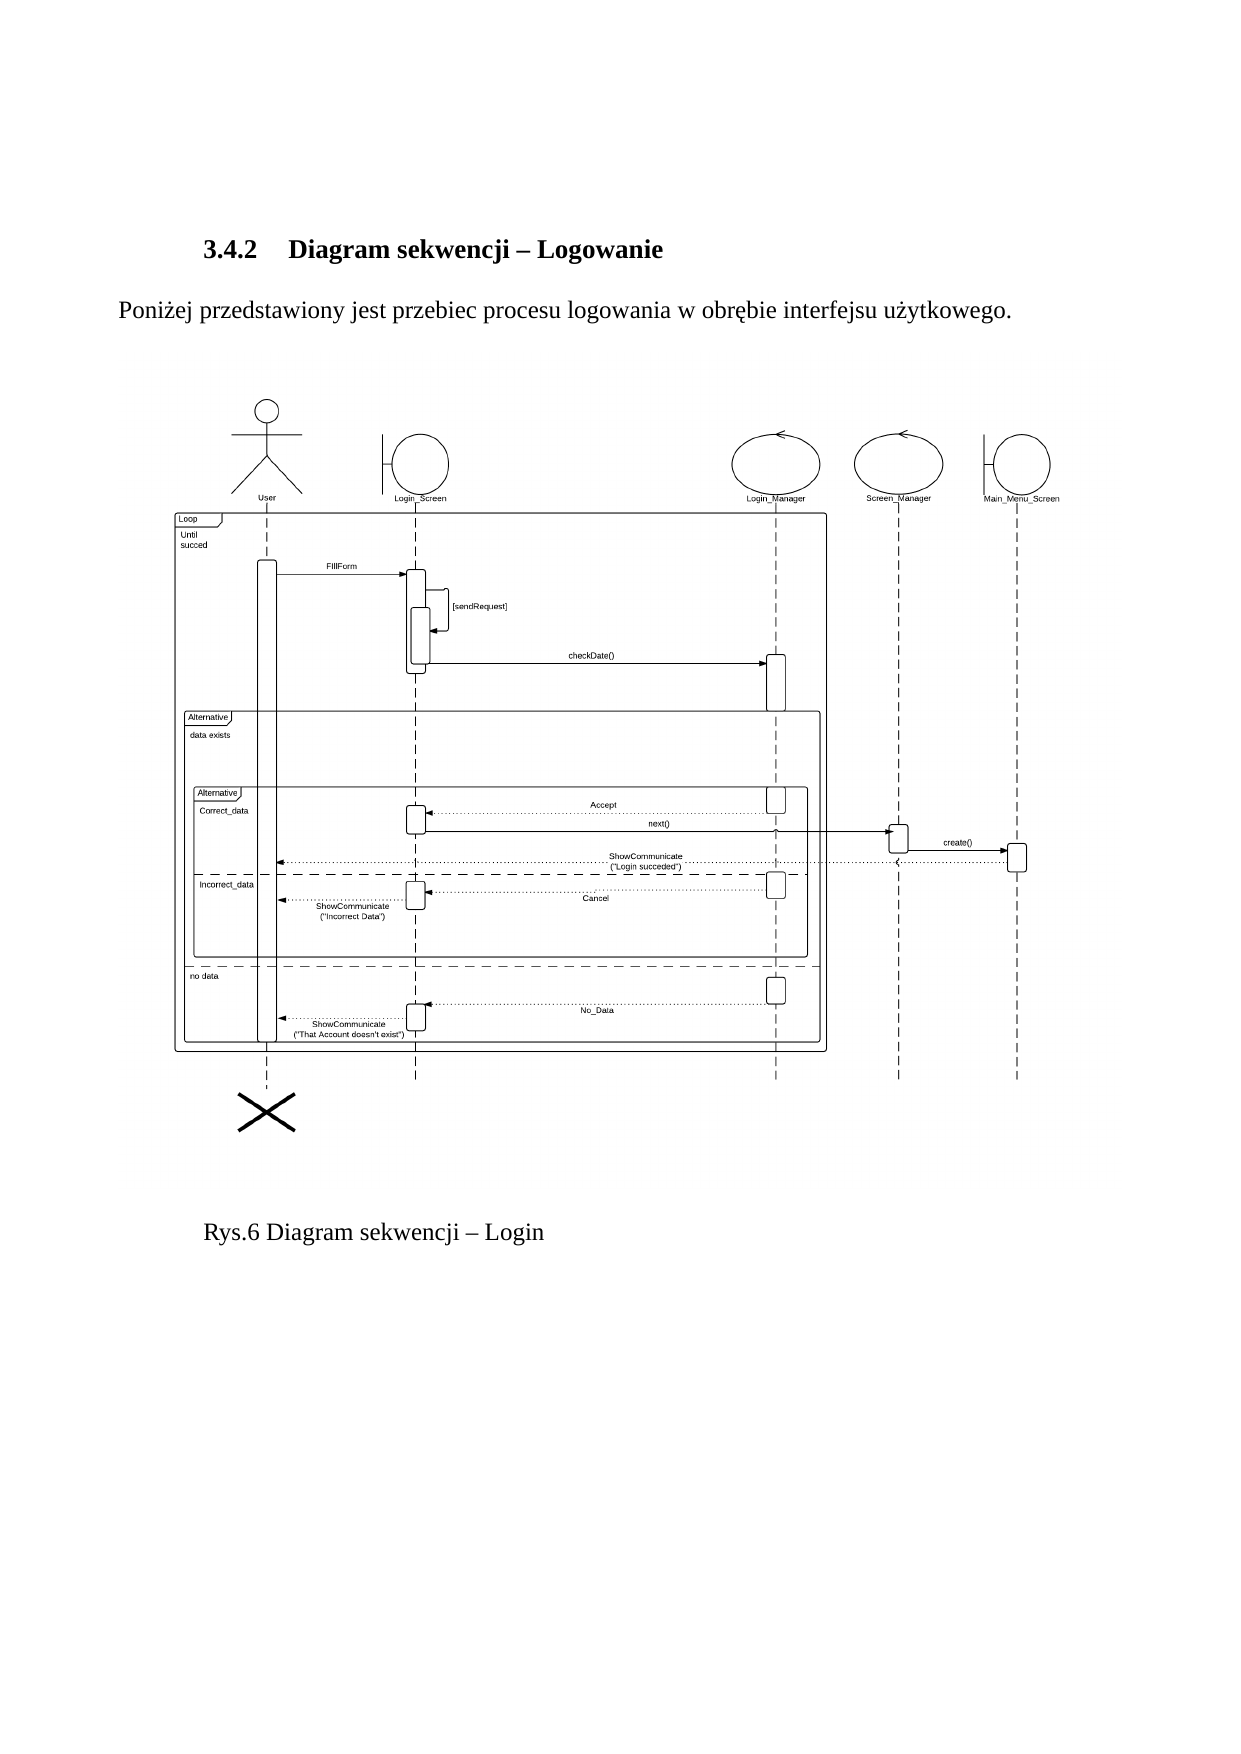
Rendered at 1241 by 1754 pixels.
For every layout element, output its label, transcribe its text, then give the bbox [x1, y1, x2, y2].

text Rys.6 Diagram sekwencji – Login [118, 1217, 1122, 1246]
text 3.4.2 Diagram sekwencji – Logowanie [118, 233, 1122, 264]
picture [118, 352, 1123, 1189]
text Poniżej przedstawiony jest przebiec procesu logowania w obrębie interfejsu użytkowego. [118, 295, 1122, 324]
